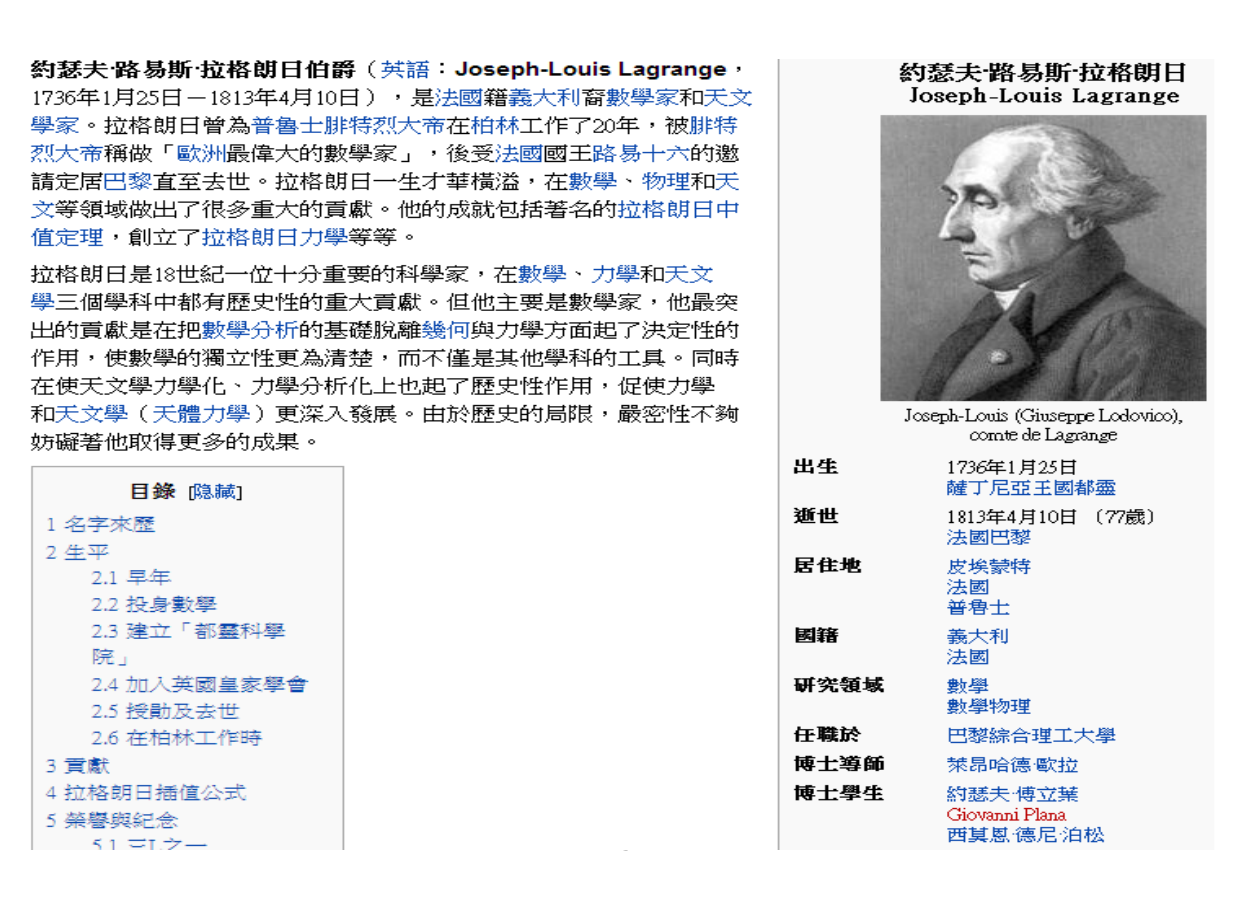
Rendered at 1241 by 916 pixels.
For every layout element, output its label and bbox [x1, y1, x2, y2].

picture [25, 59, 1215, 850]
